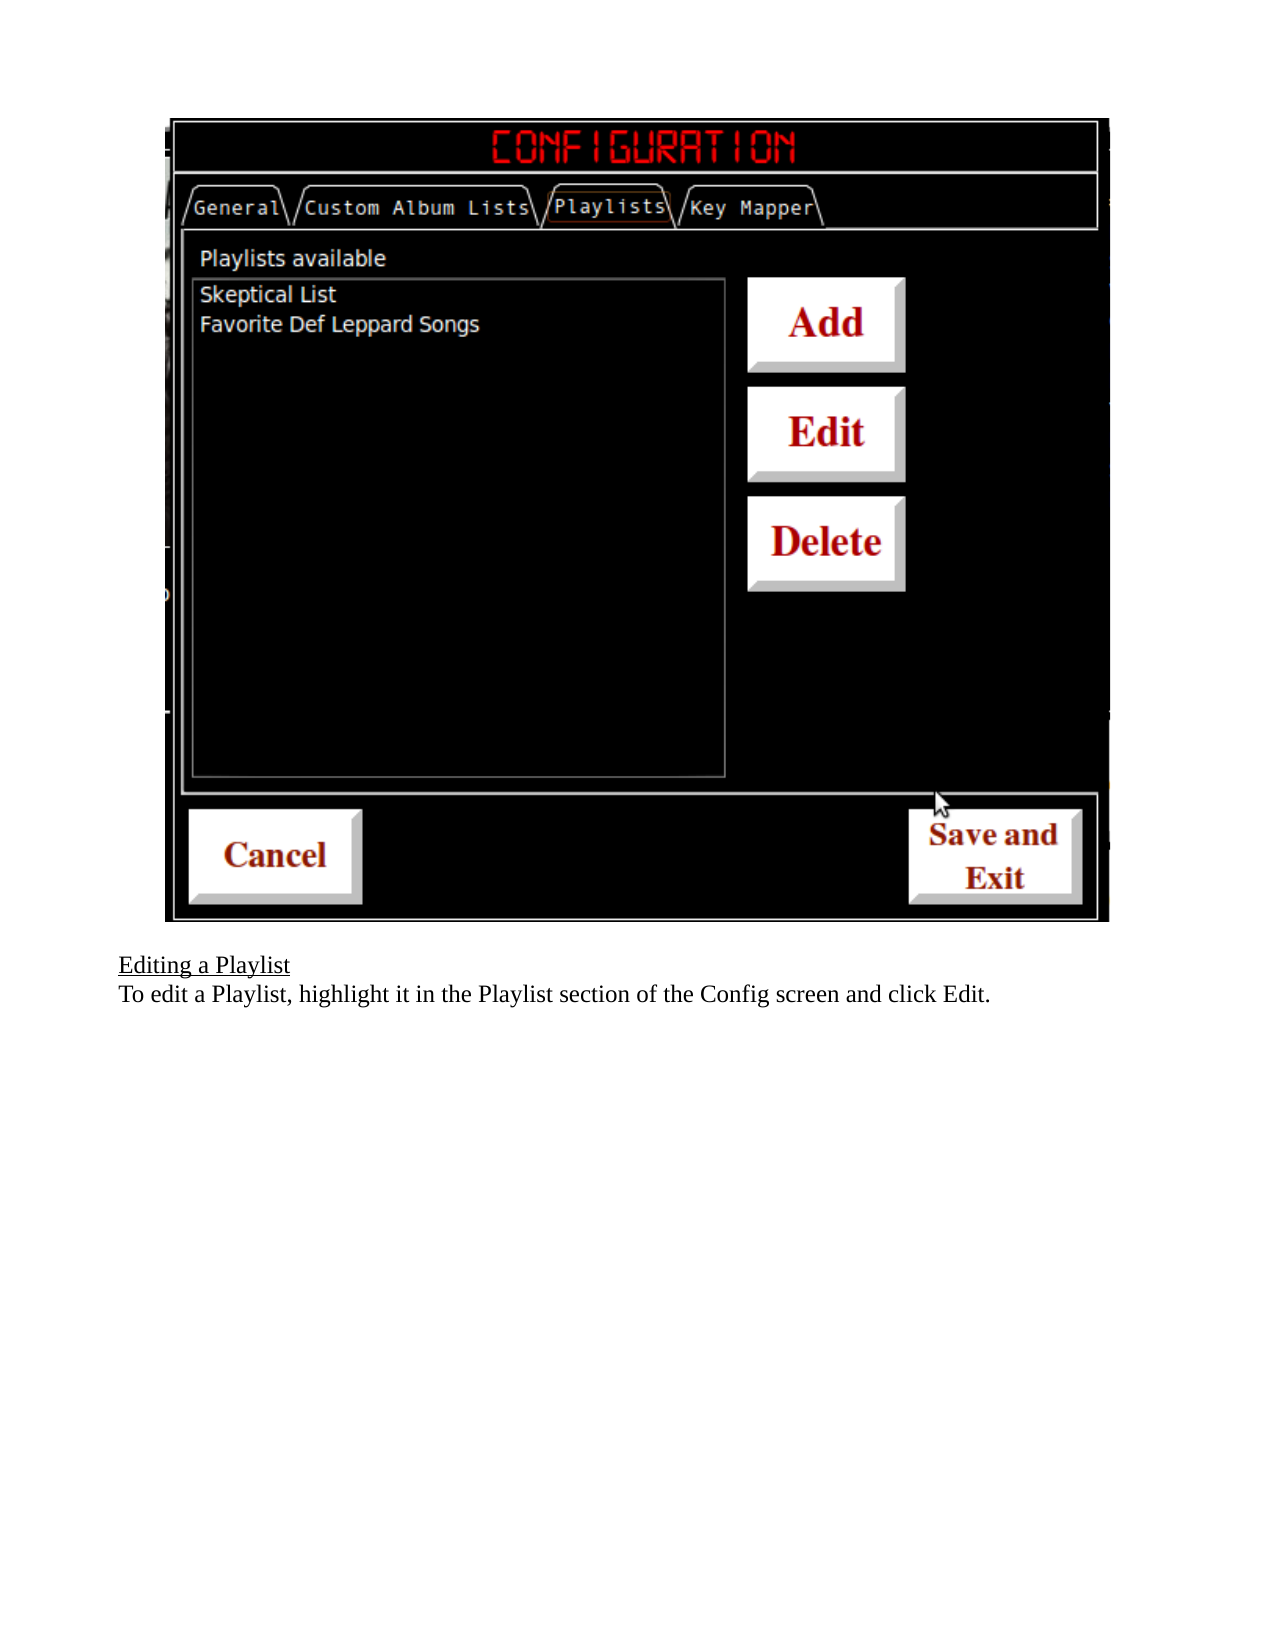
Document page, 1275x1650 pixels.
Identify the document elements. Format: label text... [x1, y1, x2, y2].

text To edit a Playlist, highlight it in the Playlist section of the Config screen and click Edit. [118, 979, 1157, 1007]
picture [165, 118, 1111, 922]
text Editing a Playlist [118, 950, 1157, 979]
